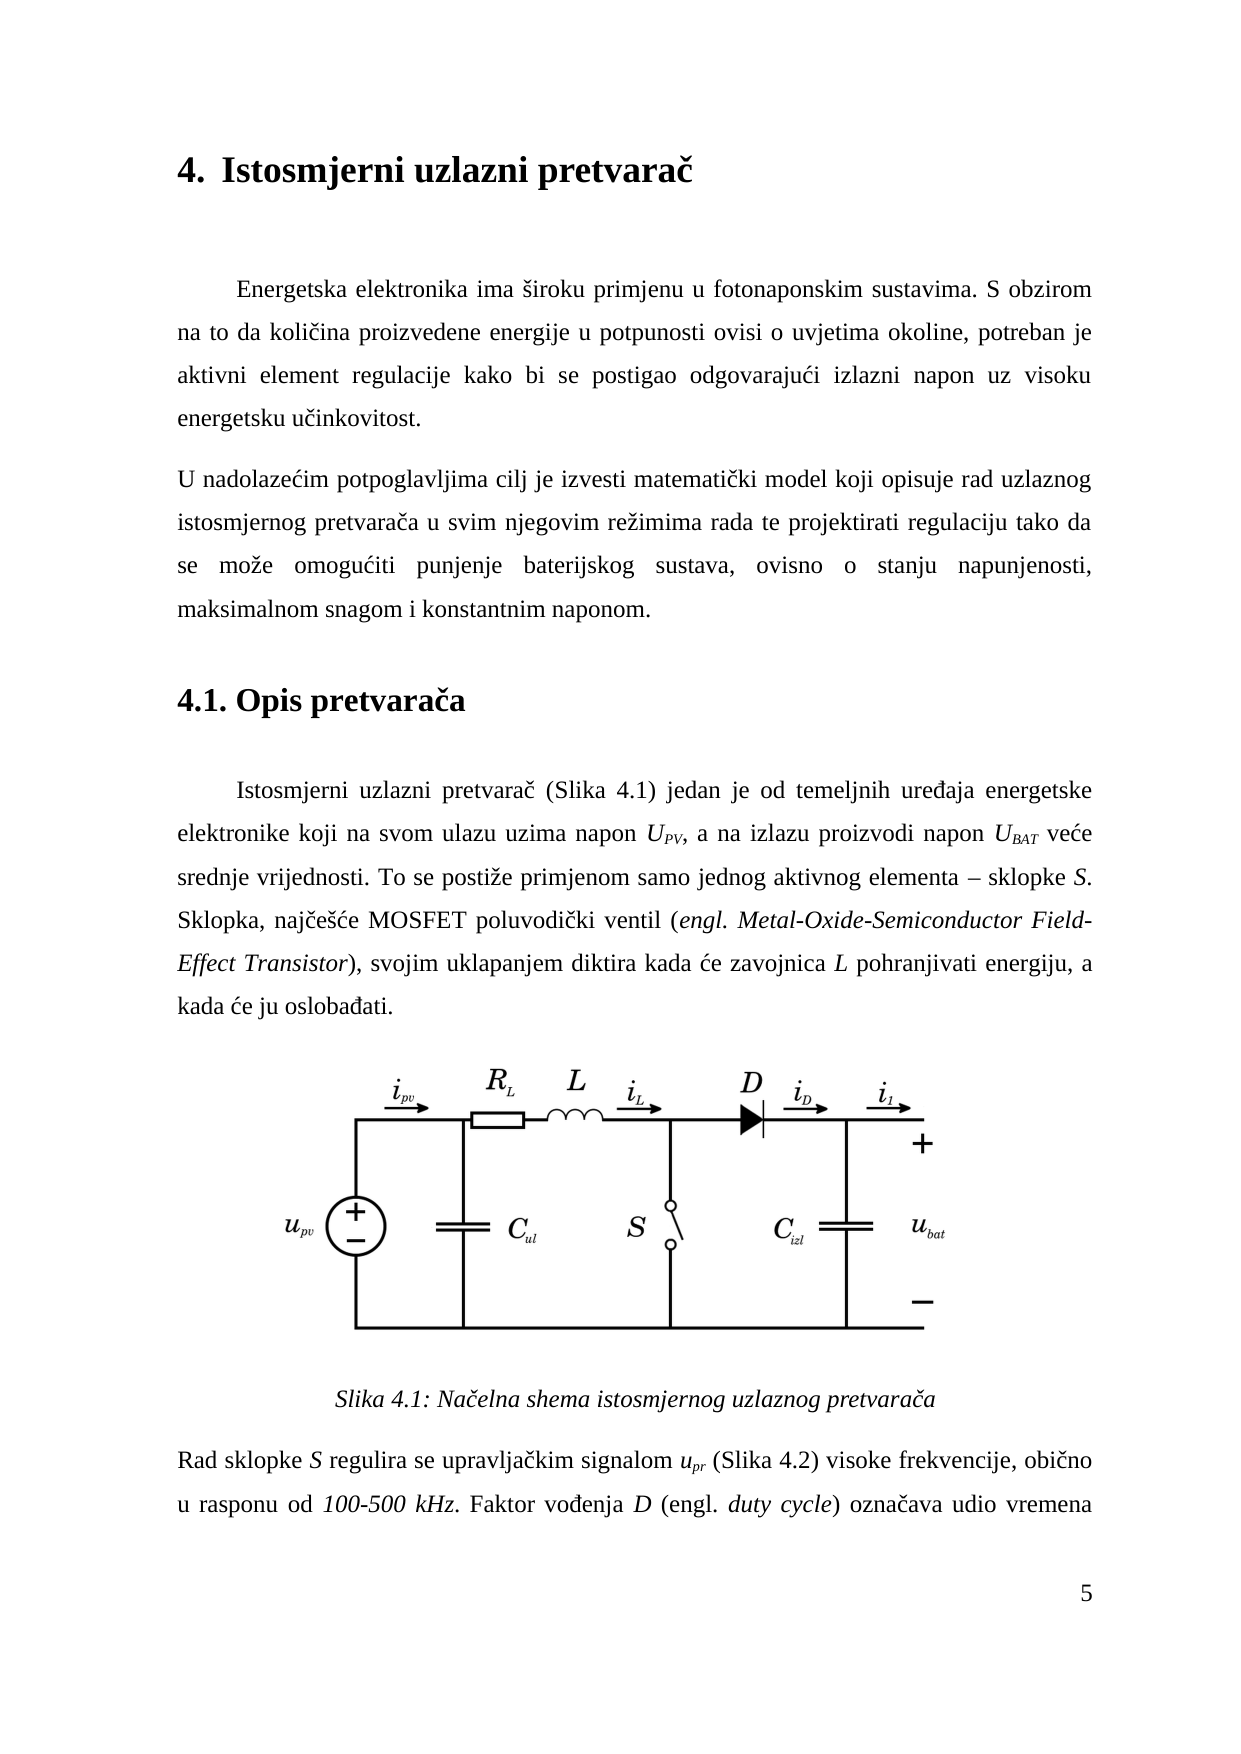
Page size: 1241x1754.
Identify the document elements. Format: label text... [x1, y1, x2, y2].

text Rad sklopke S regulira se upravljačkim signalom upr (Slika 4.2) visoke frekvencije, obično u rasponu od 100-500 kHz. Faktor vođenja D (engl. duty cycle) označava udio vremena [177, 1446, 1093, 1517]
text Istosmjerni uzlazni pretvarač (Slika 4.1) jedan je od temeljnih uređaja energetske elektronike koji na svom ulazu uzima napon UPV, a na izlazu proizvodi napon UBAT veće srednje vrijednosti. To se postiže primjenom samo jednog aktivnog elementa – sklopke S. Sklopka, najčešće MOSFET poluvodički ventil (engl. Metal-Oxide-Semiconductor Field-Effect Transistor), svojim uklapanjem diktira kada će zavojnica L pohranjivati energiju, a kada će ju oslobađati. [177, 775, 1093, 1020]
text Slika 4.1: Načelna shema istosmjernog uzlaznog pretvarača [177, 1384, 1093, 1413]
text Energetska elektronika ima široku primjenu u fotonaponskim sustavima. S obzirom na to da količina proizvedene energije u potpunosti ovisi o uvjetima okoline, potreban je aktivni element regulacije kako bi se postigao odgovarajući izlazni napon uz visoku energetsku učinkovitost. [177, 274, 1093, 432]
picture [283, 1064, 988, 1360]
text U nadolazećim potpoglavljima cilj je izvesti matematički model koji opisuje rad uzlaznog istosmjernog pretvarača u svim njegovim režimima rada te projektirati regulaciju tako da se može omogućiti punjenje baterijskog sustava, ovisno o stanju napunjenosti, maksimalnom snagom i konstantnim naponom. [177, 464, 1093, 622]
subtitle Opis pretvarača [177, 680, 1093, 719]
subtitle Istosmjerni uzlazni pretvarač [177, 148, 1093, 191]
